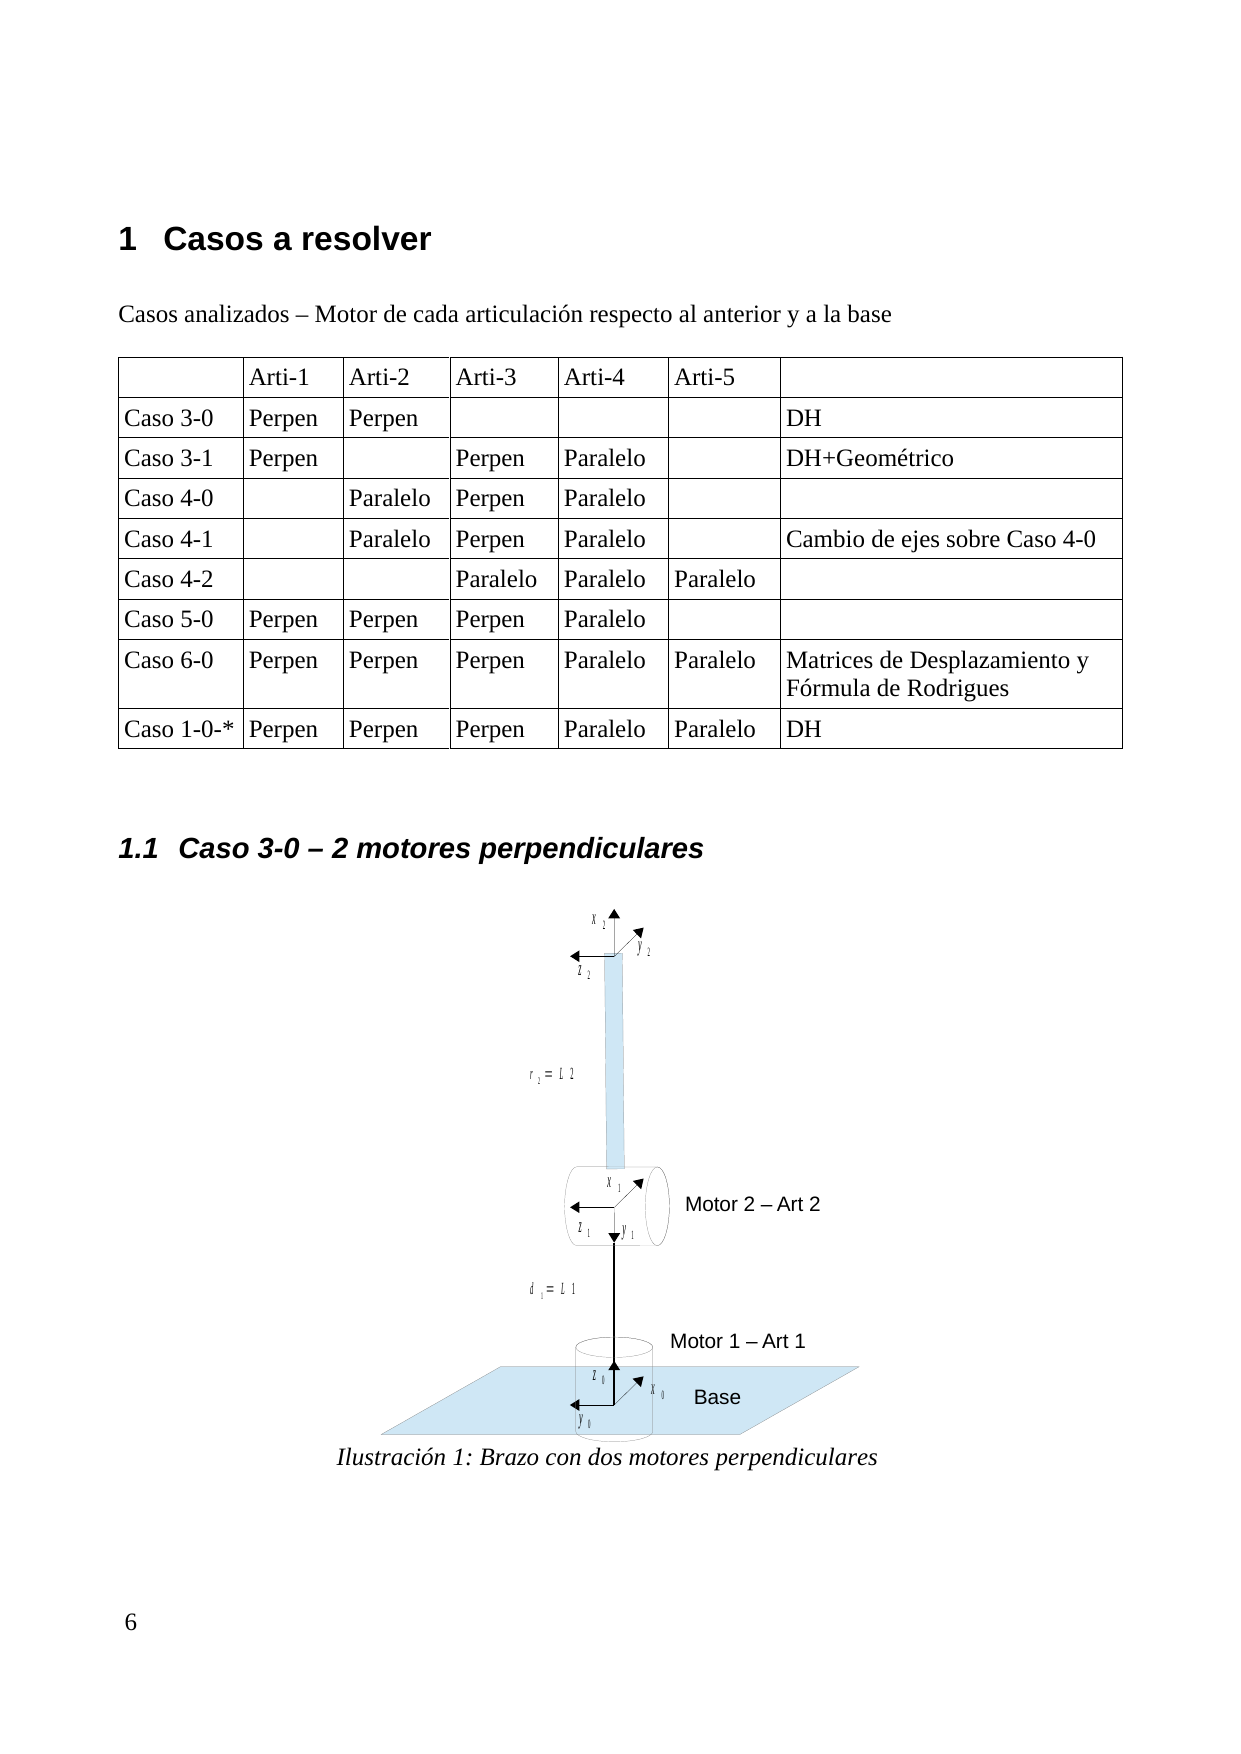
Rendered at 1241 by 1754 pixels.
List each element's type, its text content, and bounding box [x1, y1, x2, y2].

table_cell [781, 559, 1122, 599]
table_cell [781, 600, 1122, 639]
table_cell [669, 479, 780, 518]
table_cell DH+Geométrico [781, 438, 1122, 478]
table_cell Perpen [244, 600, 343, 639]
table_cell [559, 398, 668, 437]
table_header Arti-4 [559, 358, 668, 397]
table_cell [344, 438, 449, 478]
table_cell Paralelo [451, 559, 558, 599]
table_cell Paralelo [559, 640, 668, 708]
table_header [781, 358, 1122, 397]
table_cell [669, 398, 780, 437]
table_cell Matrices de Desplazamiento y Fórmula de Rodrigues [781, 640, 1122, 708]
table_cell DH [781, 398, 1122, 437]
table_cell Perpen [451, 438, 558, 478]
table_cell Paralelo [344, 519, 449, 558]
table_cell Perpen [451, 519, 558, 558]
table_cell Paralelo [559, 438, 668, 478]
table_cell Perpen [244, 398, 343, 437]
text Casos analizados – Motor de cada articulación respecto al anterior y a la base [118, 299, 1122, 328]
table_cell Caso 4-2 [119, 559, 243, 599]
table_cell Caso 4-1 [119, 519, 243, 558]
table_cell Paralelo [669, 559, 780, 599]
table_cell Perpen [244, 709, 343, 748]
table_cell Caso 3-1 [119, 438, 243, 478]
table_cell Paralelo [669, 640, 780, 708]
table_cell Paralelo [559, 559, 668, 599]
table_cell Paralelo [344, 479, 449, 518]
table_cell Paralelo [559, 709, 668, 748]
table_cell Paralelo [559, 519, 668, 558]
table_cell Perpen [344, 600, 449, 639]
table_cell [344, 559, 449, 599]
table_cell Perpen [451, 709, 558, 748]
table_cell [781, 479, 1122, 518]
table_cell [244, 559, 343, 599]
table_cell [669, 519, 780, 558]
table_cell Perpen [451, 479, 558, 518]
table_cell [244, 519, 343, 558]
table_cell Perpen [344, 709, 449, 748]
table_cell Caso 5-0 [119, 600, 243, 639]
table_cell [669, 600, 780, 639]
table_cell Paralelo [559, 479, 668, 518]
table_header Arti-3 [451, 358, 558, 397]
table_cell Cambio de ejes sobre Caso 4-0 [781, 519, 1122, 558]
table_header Arti-2 [344, 358, 449, 397]
table_cell Paralelo [559, 600, 668, 639]
table_cell Perpen [451, 600, 558, 639]
table_cell Caso 1-0-* [119, 709, 243, 748]
table_header Arti-5 [669, 358, 780, 397]
table_cell Perpen [244, 438, 343, 478]
table_cell Caso 3-0 [119, 398, 243, 437]
table_cell Perpen [344, 398, 449, 437]
table_cell Paralelo [669, 709, 780, 748]
table_header [119, 358, 243, 397]
table_cell [669, 438, 780, 478]
text Ilustración 1: Brazo con dos motores perpendiculares [336, 918, 904, 1471]
table_cell Perpen [451, 640, 558, 708]
table_cell [451, 398, 558, 437]
table_cell Caso 4-0 [119, 479, 243, 518]
table_cell Perpen [244, 640, 343, 708]
subtitle Casos a resolver [118, 219, 1122, 258]
table_cell [244, 479, 343, 518]
table_header Arti-1 [244, 358, 343, 397]
table_cell Caso 6-0 [119, 640, 243, 708]
table_cell Perpen [344, 640, 449, 708]
table_cell DH [781, 709, 1122, 748]
subtitle Caso 3-0 – 2 motores perpendiculares [118, 831, 1122, 864]
